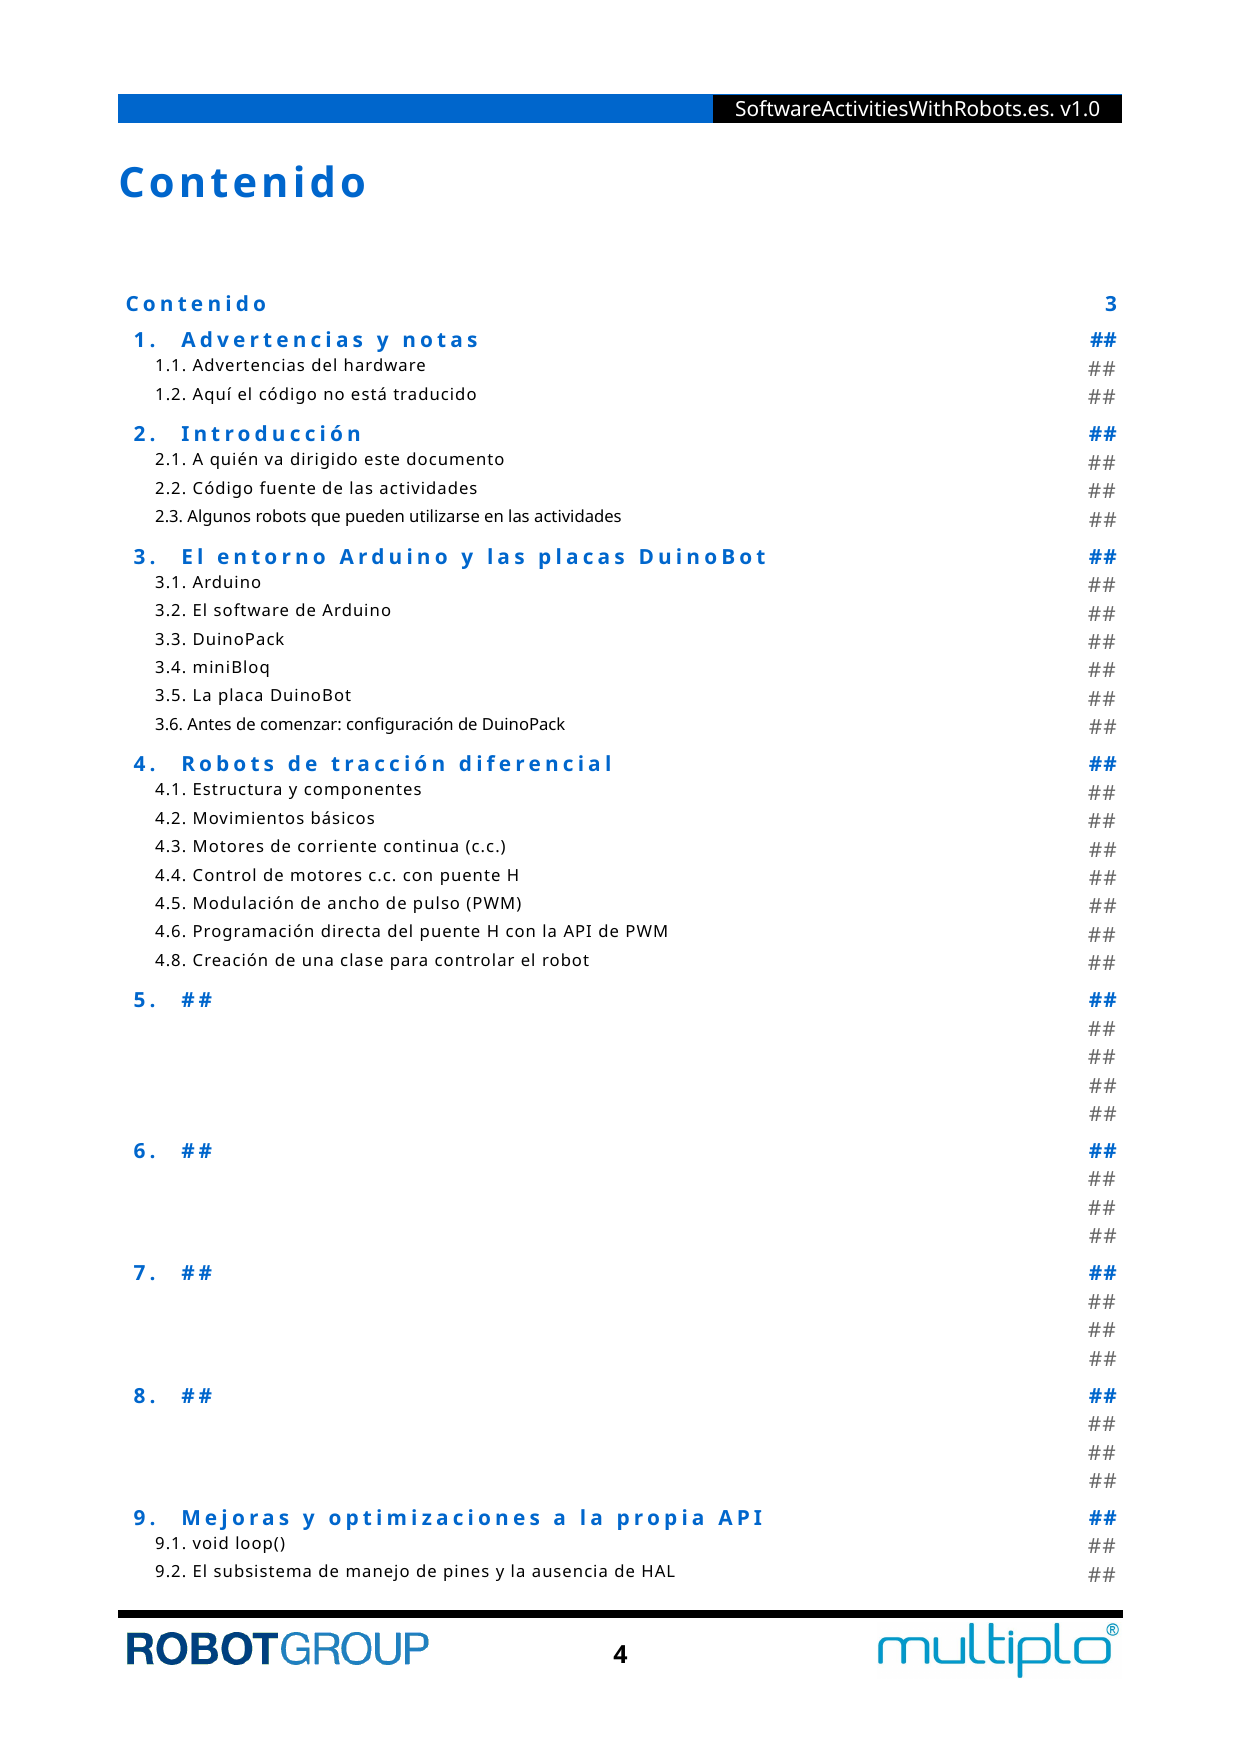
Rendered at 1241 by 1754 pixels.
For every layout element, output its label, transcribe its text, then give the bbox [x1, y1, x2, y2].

table_cell ## [1034, 1344, 1124, 1372]
table_cell ## [1034, 1193, 1124, 1221]
table_cell 2.1. A quién va dirigido este documento [118, 448, 1034, 476]
table_cell ## [1034, 354, 1124, 382]
table_cell ## [1034, 1071, 1124, 1099]
table_cell ## [1034, 420, 1124, 448]
table_cell 4.6. Programación directa del puente H con la API de PWM [118, 920, 1034, 948]
table_cell ## [1034, 1042, 1124, 1071]
table_cell 3.5. La placa DuinoBot [118, 684, 1034, 712]
table_cell ## [1034, 1466, 1124, 1494]
table_cell [118, 1128, 1034, 1136]
table_cell 3.2. El software de Arduino [118, 599, 1034, 627]
table_cell 1.1. Advertencias del hardware [118, 354, 1034, 382]
table_cell [1034, 1372, 1124, 1381]
table_cell [1034, 741, 1124, 749]
table_cell ## [1034, 1315, 1124, 1344]
picture [118, 1622, 434, 1673]
table_cell [118, 1315, 1034, 1344]
table_cell ## [1034, 1136, 1124, 1164]
table_cell ## [1034, 627, 1124, 656]
table_cell ## [1034, 920, 1124, 948]
table_cell [118, 533, 1034, 542]
table_cell ## [1034, 892, 1124, 920]
table_cell [1034, 1495, 1124, 1503]
table_cell 3.6. Antes de comenzar: configuración de DuinoPack [118, 713, 1034, 741]
table_cell ## [1034, 1165, 1124, 1193]
table_cell [118, 1099, 1034, 1128]
table_cell [118, 411, 1034, 419]
table_cell [1034, 317, 1124, 326]
table_cell 6. ## [118, 1136, 1034, 1164]
table_cell 2.2. Código fuente de las actividades [118, 476, 1034, 505]
table_cell ## [1034, 542, 1124, 570]
table_cell ## [1034, 1014, 1124, 1042]
table_cell ## [1034, 863, 1124, 892]
table_cell ## [1034, 1381, 1124, 1409]
table_cell ## [1034, 1287, 1124, 1315]
table_cell [1034, 411, 1124, 419]
table_cell [118, 1193, 1034, 1221]
table_cell [118, 1344, 1034, 1372]
table_cell ## [1034, 835, 1124, 863]
picture [877, 1622, 1123, 1679]
table_cell ## [1034, 1531, 1124, 1560]
table_cell ## [1034, 1221, 1124, 1250]
table_cell ## [1034, 448, 1124, 476]
table_cell 3. El entorno Arduino y las placas DuinoBot [118, 542, 1034, 570]
table_cell 2.3. Algunos robots que pueden utilizarse en las actividades [118, 505, 1034, 533]
table_cell [118, 1409, 1034, 1438]
table_cell [118, 1250, 1034, 1258]
table_cell [118, 977, 1034, 985]
table_cell 9.1. void loop() [118, 1531, 1034, 1560]
table_cell [118, 1438, 1034, 1466]
table_cell ## [1034, 570, 1124, 599]
table_cell 3.3. DuinoPack [118, 627, 1034, 656]
table_cell [118, 1466, 1034, 1494]
table_header Contenido [118, 289, 1034, 317]
table_cell ## [1034, 383, 1124, 411]
table_cell 7. ## [118, 1259, 1034, 1287]
table_cell [118, 1071, 1034, 1099]
table_cell ## [1034, 1438, 1124, 1466]
table_cell 1. Advertencias y notas [118, 326, 1034, 354]
table_cell 5. ## [118, 985, 1034, 1014]
table_cell 8. ## [118, 1381, 1034, 1409]
table_cell [118, 1165, 1034, 1193]
table_cell ## [1034, 505, 1124, 533]
table_cell ## [1034, 684, 1124, 712]
table_cell 4.1. Estructura y componentes [118, 778, 1034, 806]
table_cell 4.5. Modulación de ancho de pulso (PWM) [118, 892, 1034, 920]
table_cell ## [1034, 1560, 1124, 1588]
table_cell 9.2. El subsistema de manejo de pines y la ausencia de HAL [118, 1560, 1034, 1588]
table_cell ## [1034, 656, 1124, 684]
table_header 3 [1034, 289, 1124, 317]
table_cell ## [1034, 599, 1124, 627]
table_cell [118, 1287, 1034, 1315]
table_cell [1034, 977, 1124, 985]
table_cell 1.2. Aquí el código no está traducido [118, 383, 1034, 411]
table_cell [118, 1014, 1034, 1042]
table_cell [118, 1221, 1034, 1250]
table_cell 4.2. Movimientos básicos [118, 806, 1034, 835]
table_cell [1034, 1250, 1124, 1258]
table_cell ## [1034, 476, 1124, 505]
table_cell 4.4. Control de motores c.c. con puente H [118, 863, 1034, 892]
table_cell ## [1034, 326, 1124, 354]
table_cell ## [1034, 713, 1124, 741]
table_cell ## [1034, 1409, 1124, 1438]
table_cell ## [1034, 778, 1124, 806]
table_cell ## [1034, 985, 1124, 1014]
table_cell [118, 1372, 1034, 1381]
table_cell 3.4. miniBloq [118, 656, 1034, 684]
table_cell [118, 317, 1034, 326]
table_cell ## [1034, 949, 1124, 977]
table_cell ## [1034, 1259, 1124, 1287]
table_cell [118, 1495, 1034, 1503]
table_cell ## [1034, 1099, 1124, 1128]
text Contenido [118, 152, 1122, 209]
table_cell ## [1034, 806, 1124, 835]
table_cell 3.1. Arduino [118, 570, 1034, 599]
table_cell ## [1034, 749, 1124, 778]
table_cell [118, 1042, 1034, 1071]
table_cell 2. Introducción [118, 420, 1034, 448]
table_cell [118, 741, 1034, 749]
table_cell [1034, 533, 1124, 542]
table_cell 4.3. Motores de corriente continua (c.c.) [118, 835, 1034, 863]
table_cell 9. Mejoras y optimizaciones a la propia API [118, 1503, 1034, 1531]
table_cell 4. Robots de tracción diferencial [118, 749, 1034, 778]
table_cell 4.8. Creación de una clase para controlar el robot [118, 949, 1034, 977]
table_cell [1034, 1128, 1124, 1136]
table_cell ## [1034, 1503, 1124, 1531]
